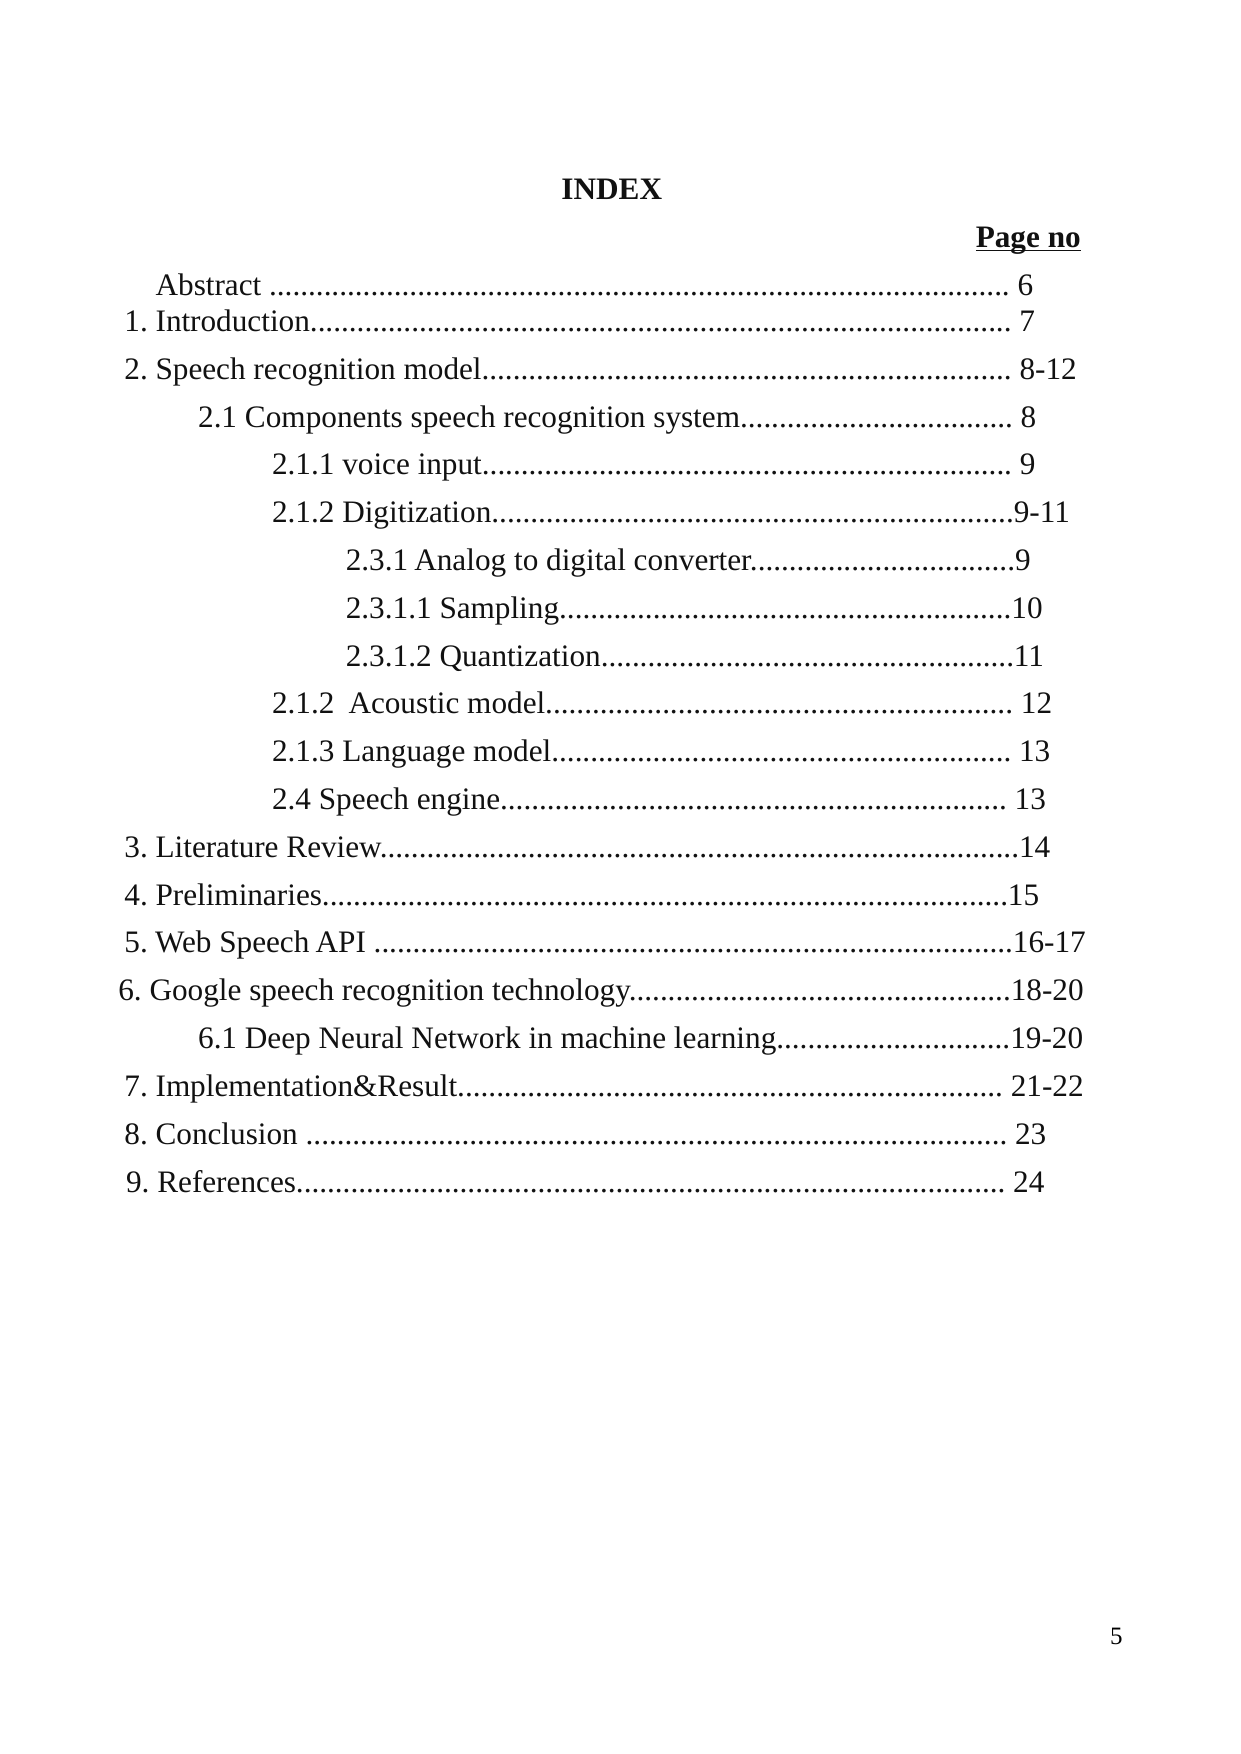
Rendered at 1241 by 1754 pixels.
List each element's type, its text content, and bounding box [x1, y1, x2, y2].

text 2.1.2 Digitization...................................................................9-11 [124, 493, 1116, 529]
text 6. Google speech recognition technology.................................................18-20 [118, 972, 1116, 1007]
text 2.1.2 Acoustic model............................................................ 12 [124, 685, 1116, 721]
text 9. References........................................................................................... 24 [118, 1163, 1116, 1199]
text Page no [124, 218, 1116, 254]
text 7. Implementation&Result...................................................................... 21-22 [124, 1067, 1116, 1103]
text INDEX [118, 171, 1116, 207]
text Abstract ............................................................................................... 6 1. Introduction.......................................................................................... 7 [124, 266, 1116, 338]
text 2.1 Components speech recognition system................................... 8 [124, 398, 1116, 434]
text 2.3.1.2 Quantization.....................................................11 [124, 637, 1116, 673]
text 5. Web Speech API ..................................................................................16-17 [124, 924, 1116, 960]
text 8. Conclusion .......................................................................................... 23 [124, 1115, 1116, 1151]
text 6.1 Deep Neural Network in machine learning..............................19-20 [124, 1019, 1116, 1055]
text 2. Speech recognition model.................................................................... 8-12 [124, 350, 1116, 386]
text 4. Preliminaries........................................................................................15 [124, 876, 1116, 912]
text 2.1.1 voice input.................................................................... 9 [124, 446, 1116, 482]
text 2.4 Speech engine................................................................. 13 [124, 780, 1116, 816]
text 3. Literature Review..................................................................................14 [124, 828, 1116, 864]
text 2.3.1 Analog to digital converter..................................9 [124, 541, 1116, 577]
text 2.3.1.1 Sampling..........................................................10 [124, 589, 1116, 625]
text 2.1.3 Language model........................................................... 13 [124, 732, 1116, 768]
